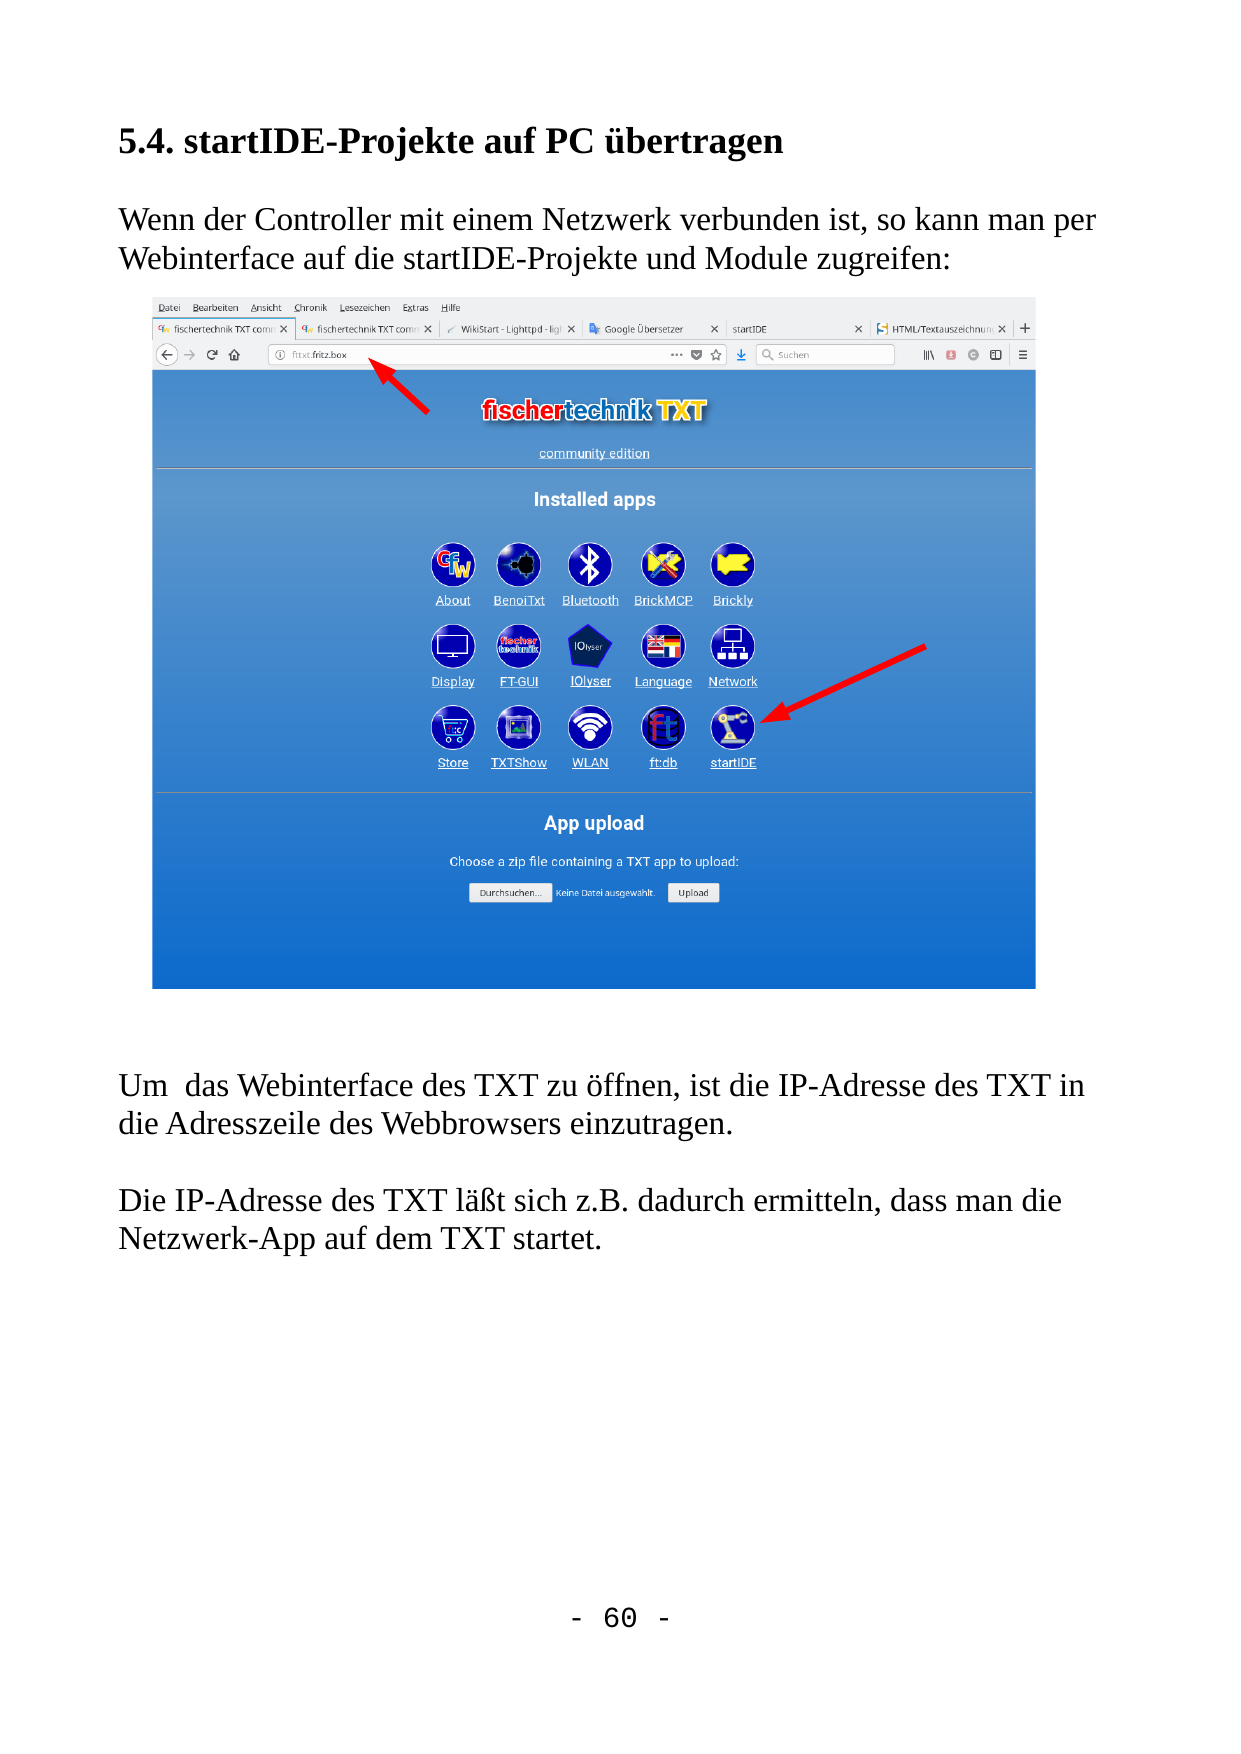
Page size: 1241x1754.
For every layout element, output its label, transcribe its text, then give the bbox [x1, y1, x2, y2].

text Um das Webinterface des TXT zu öffnen, ist die IP-Adresse des TXT in die Adresszeile des Webbrowsers einzutragen. [118, 1065, 1122, 1142]
text Wenn der Controller mit einem Netzwerk verbunden ist, so kann man per Webinterface auf die startIDE-Projekte und Module zugreifen: [118, 199, 1122, 276]
text Die IP-Adresse des TXT läßt sich z.B. dadurch ermitteln, dass man die Netzwerk-App auf dem TXT startet. [118, 1180, 1122, 1257]
text 5.4. startIDE-Projekte auf PC übertragen [118, 118, 1122, 161]
picture [152, 297, 1036, 989]
